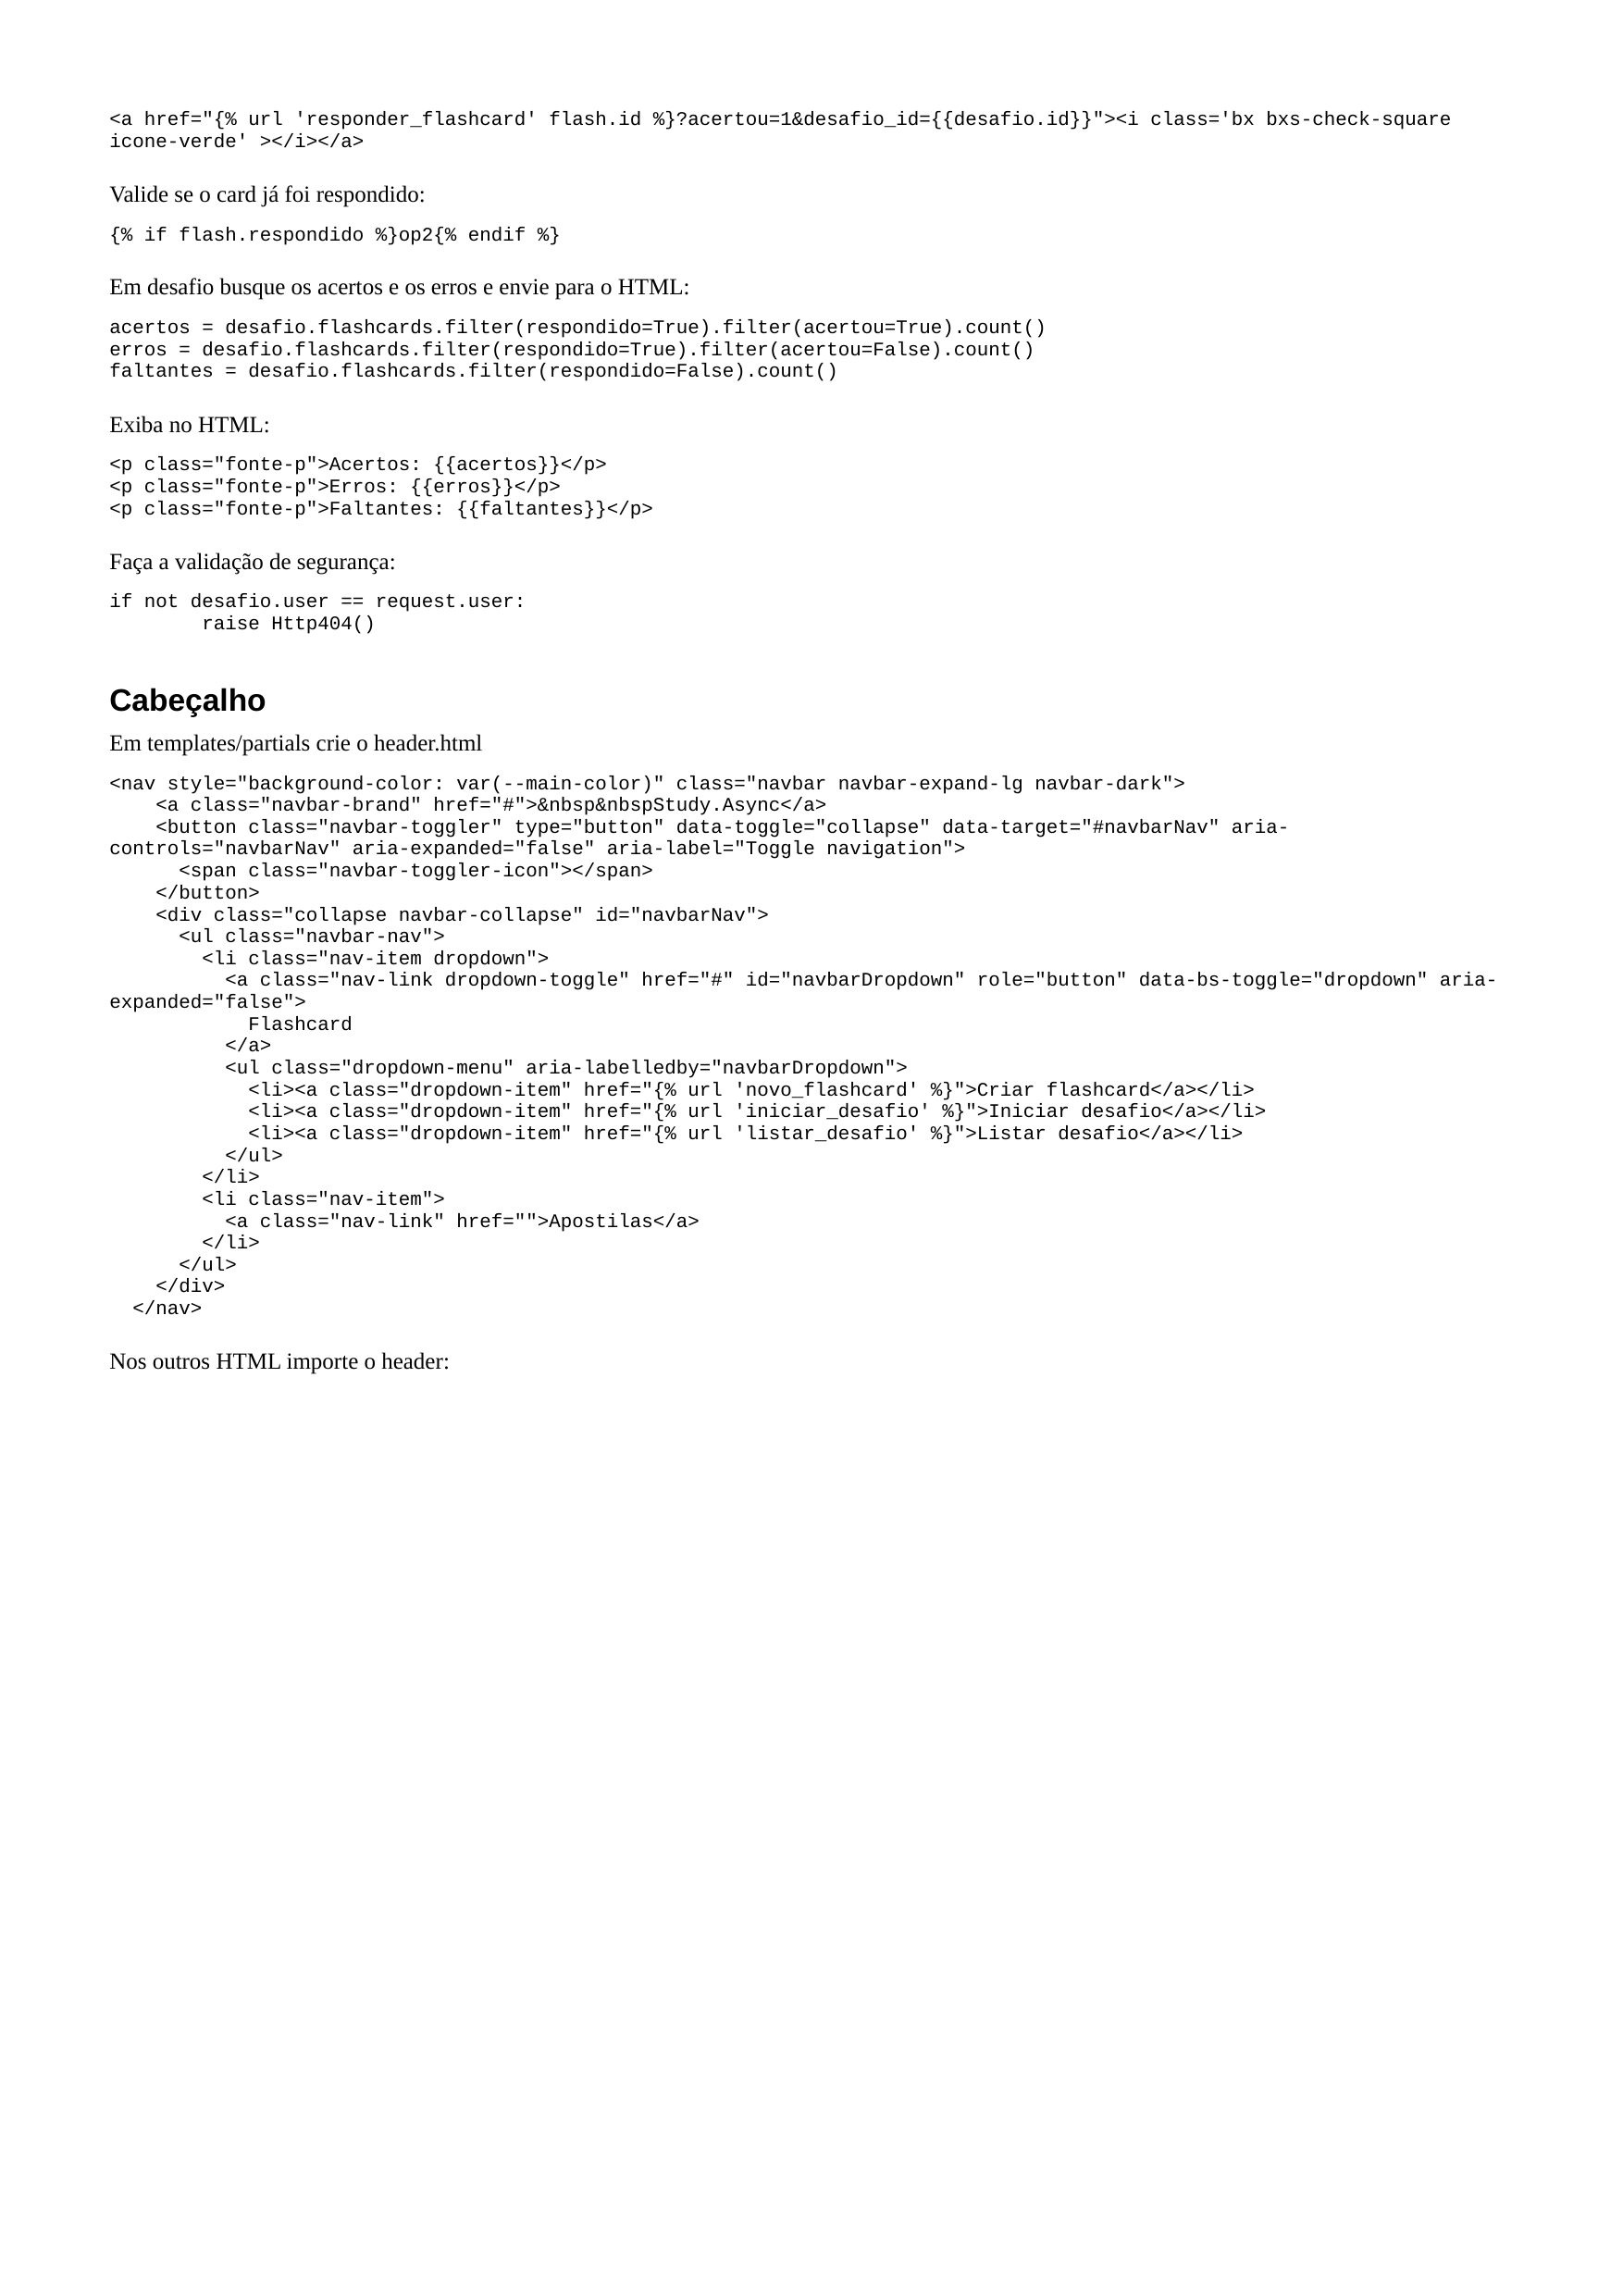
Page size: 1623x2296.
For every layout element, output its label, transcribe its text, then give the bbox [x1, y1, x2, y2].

text <ul class="navbar-nav"> [109, 926, 1514, 949]
text </ul> [109, 1255, 1514, 1276]
text </li> [109, 1167, 1514, 1189]
text <li><a class="dropdown-item" href="{% url 'novo_flashcard' %}">Criar flashcard</a></li> [109, 1080, 1514, 1101]
subtitle Cabeçalho [109, 682, 1514, 718]
text <p class="fonte-p">Faltantes: {{faltantes}}</p> [109, 498, 1514, 520]
text <a href="{% url 'responder_flashcard' flash.id %}?acertou=1&desafio_id={{desafio.id}}"><i class='bx bxs-check-square icone-verde' ></i></a> [109, 109, 1514, 153]
text <a class="navbar-brand" href="#">&nbsp&nbspStudy.Async</a> [109, 795, 1514, 817]
text </div> [109, 1276, 1514, 1298]
text </ul> [109, 1146, 1514, 1167]
text <p class="fonte-p">Erros: {{erros}}</p> [109, 477, 1514, 498]
text </li> [109, 1233, 1514, 1255]
text <a class="nav-link" href="">Apostilas</a> [109, 1210, 1514, 1233]
text <nav style="background-color: var(--main-color)" class="navbar navbar-expand-lg navbar-dark"> [109, 774, 1514, 795]
text <li class="nav-item"> [109, 1189, 1514, 1210]
text <ul class="dropdown-menu" aria-labelledby="navbarDropdown"> [109, 1058, 1514, 1080]
text Em templates/partials crie o header.html [109, 729, 1514, 756]
text <p class="fonte-p">Acertos: {{acertos}}</p> [109, 454, 1514, 477]
text erros = desafio.flashcards.filter(respondido=True).filter(acertou=False).count() [109, 340, 1514, 362]
text acertos = desafio.flashcards.filter(respondido=True).filter(acertou=True).count() [109, 317, 1514, 340]
text Flashcard [109, 1014, 1514, 1036]
text <div class="collapse navbar-collapse" id="navbarNav"> [109, 904, 1514, 926]
text </nav> [109, 1298, 1514, 1321]
text Exiba no HTML: [109, 411, 1514, 437]
text if not desafio.user == request.user: [109, 591, 1514, 614]
text Faça a validação de segurança: [109, 548, 1514, 574]
text Em desafio busque os acertos e os erros e envie para o HTML: [109, 274, 1514, 300]
text <button class="navbar-toggler" type="button" data-toggle="collapse" data-target="#navbarNav" aria-controls="navbarNav" aria-expanded="false" aria-label="Toggle navigation"> [109, 817, 1514, 861]
text Valide se o card já foi respondido: [109, 180, 1514, 207]
text <a class="nav-link dropdown-toggle" href="#" id="navbarDropdown" role="button" data-bs-toggle="dropdown" aria-expanded="false"> [109, 970, 1514, 1014]
text </a> [109, 1036, 1514, 1058]
text </button> [109, 883, 1514, 904]
text raise Http404() [109, 614, 1514, 636]
text <li><a class="dropdown-item" href="{% url 'iniciar_desafio' %}">Iniciar desafio</a></li> [109, 1101, 1514, 1123]
text <li class="nav-item dropdown"> [109, 949, 1514, 970]
text Nos outros HTML importe o header: [109, 1347, 1514, 1374]
text <li><a class="dropdown-item" href="{% url 'listar_desafio' %}">Listar desafio</a></li> [109, 1123, 1514, 1146]
text {% if flash.respondido %}op2{% endif %} [109, 224, 1514, 246]
text <span class="navbar-toggler-icon"></span> [109, 861, 1514, 883]
text faltantes = desafio.flashcards.filter(respondido=False).count() [109, 362, 1514, 383]
